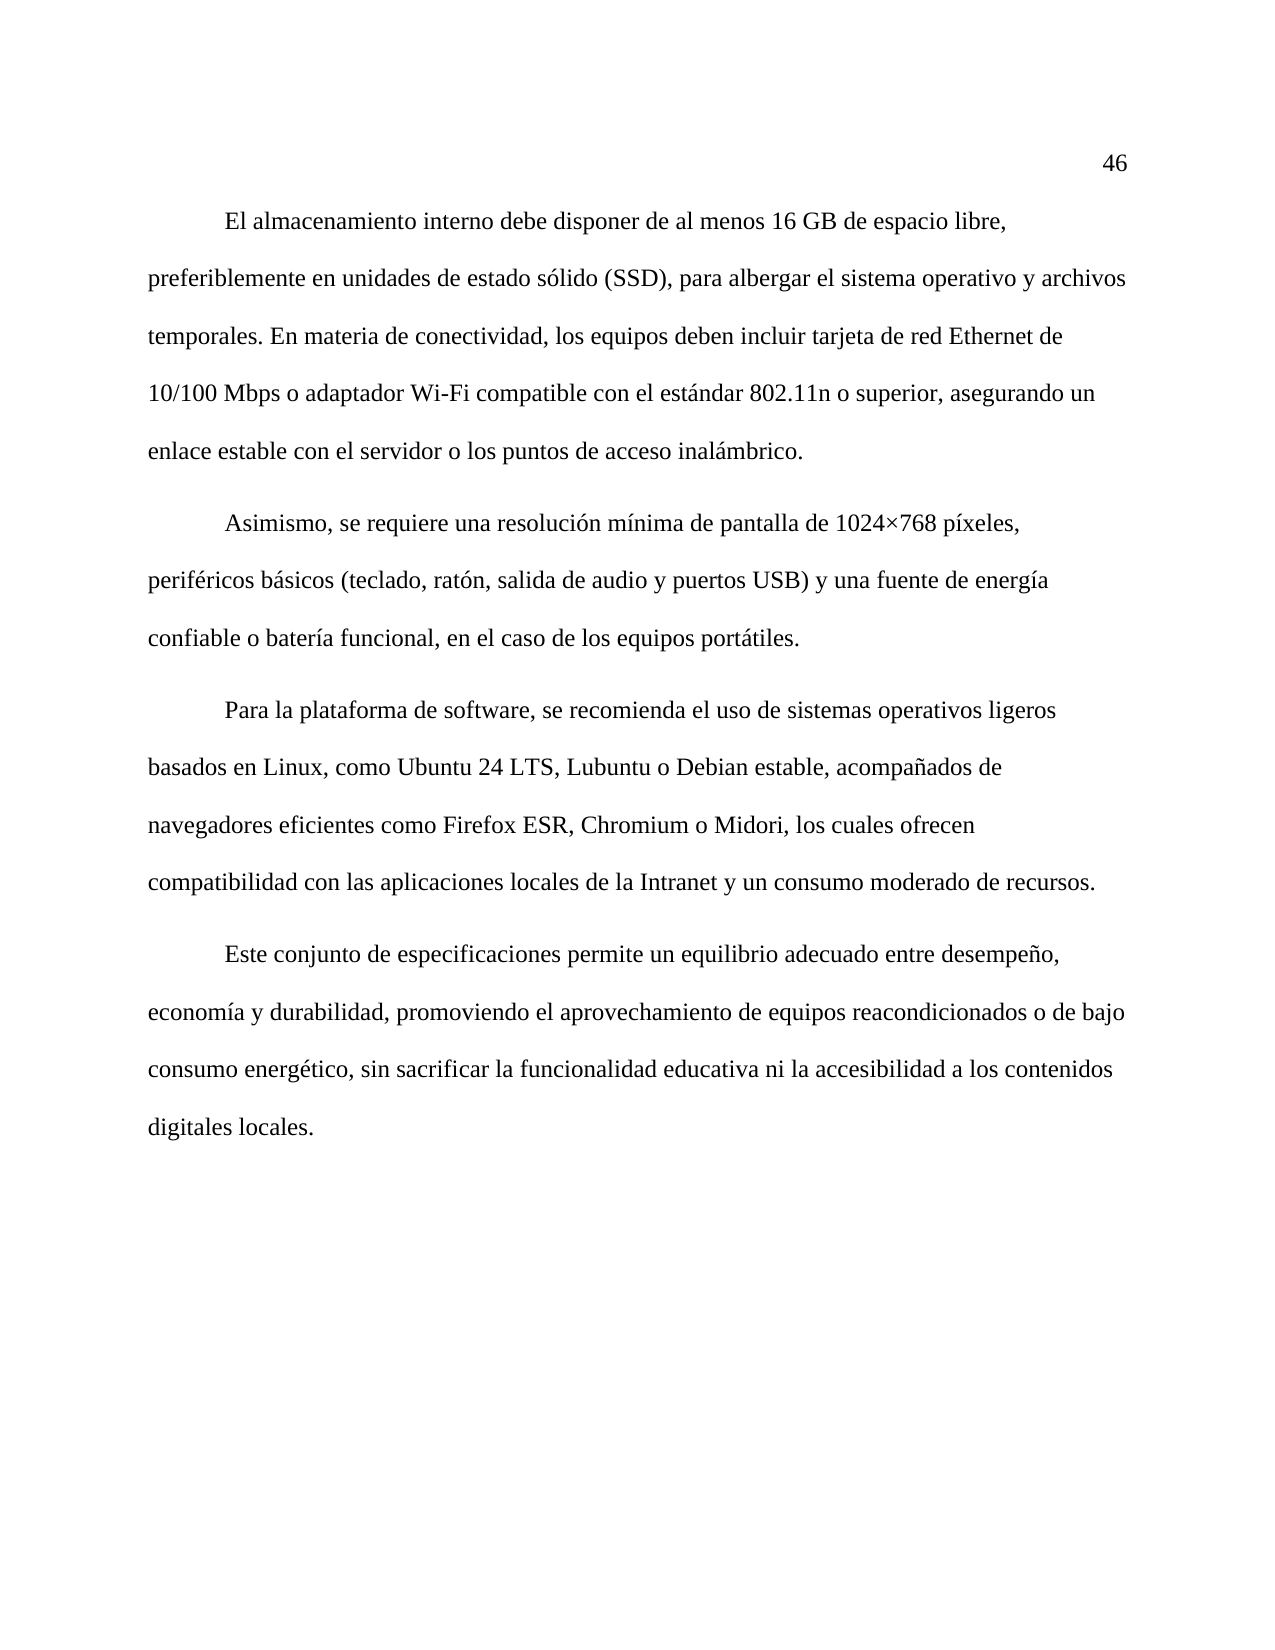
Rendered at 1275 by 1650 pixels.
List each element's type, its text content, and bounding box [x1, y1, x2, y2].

text Este conjunto de especificaciones permite un equilibrio adecuado entre desempeño, economía y durabilidad, promoviendo el aprovechamiento de equipos reacondicionados o de bajo consumo energético, sin sacrificar la funcionalidad educativa ni la accesibilidad a los contenidos digitales locales. [148, 939, 1127, 1141]
text Asimismo, se requiere una resolución mínima de pantalla de 1024×768 píxeles, periféricos básicos (teclado, ratón, salida de audio y puertos USB) y una fuente de energía confiable o batería funcional, en el caso de los equipos portátiles. [148, 508, 1127, 652]
text Para la plataforma de software, se recomienda el uso de sistemas operativos ligeros basados en Linux, como Ubuntu 24 LTS, Lubuntu o Debian estable, acompañados de navegadores eficientes como Firefox ESR, Chromium o Midori, los cuales ofrecen compatibilidad con las aplicaciones locales de la Intranet y un consumo moderado de recursos. [148, 695, 1127, 896]
text El almacenamiento interno debe disponer de al menos 16 GB de espacio libre, preferiblemente en unidades de estado sólido (SSD), para albergar el sistema operativo y archivos temporales. En materia de conectividad, los equipos deben incluir tarjeta de red Ethernet de 10/100 Mbps o adaptador Wi-Fi compatible con el estándar 802.11n o superior, asegurando un enlace estable con el servidor o los puntos de acceso inalámbrico. [148, 206, 1127, 464]
